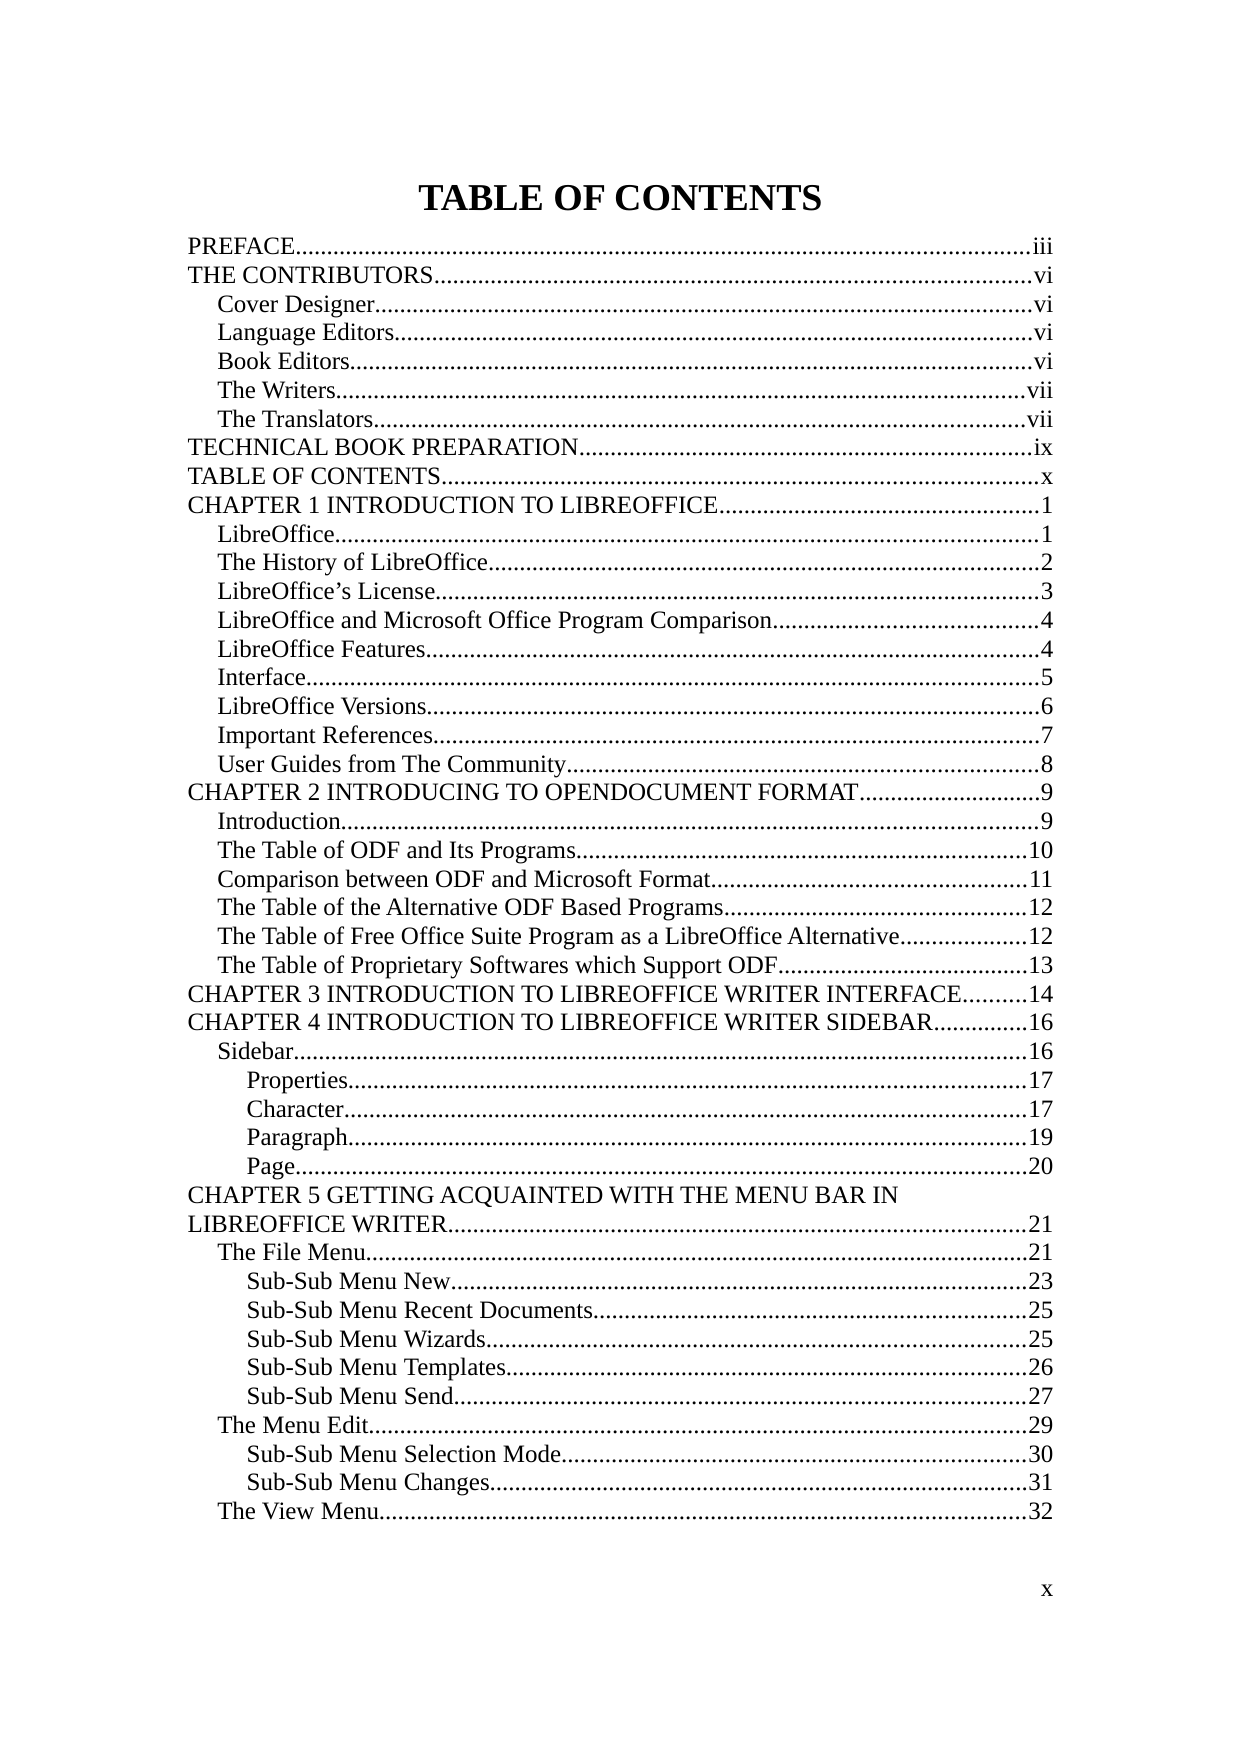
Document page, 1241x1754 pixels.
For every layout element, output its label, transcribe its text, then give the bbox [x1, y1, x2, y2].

text Sub-Sub Menu Send 27 [246, 1381, 1053, 1410]
text The Table of Free Office Suite Program as a LibreOffice Alternative 12 [217, 921, 1053, 950]
text Sub-Sub Menu Selection Mode 30 [246, 1439, 1053, 1467]
text CHAPTER 3 INTRODUCTION TO LIBREOFFICE WRITER INTERFACE 14 [187, 979, 1053, 1007]
text The Writers vii [217, 375, 1053, 404]
text Book Editors vi [217, 346, 1053, 375]
text LibreOffice 1 [217, 519, 1053, 547]
text User Guides from The Community 8 [217, 749, 1053, 777]
text Character 17 [246, 1094, 1053, 1122]
text Important References 7 [217, 720, 1053, 749]
text Language Editors vi [217, 317, 1053, 346]
text Comparison between ODF and Microsoft Format 11 [217, 864, 1053, 892]
subtitle TABLE OF CONTENTS [187, 175, 1053, 219]
text LibreOffice’s License 3 [217, 576, 1053, 605]
text CHAPTER 1 INTRODUCTION TO LIBREOFFICE 1 [187, 490, 1053, 519]
text LibreOffice Versions 6 [217, 691, 1053, 720]
text The Table of the Alternative ODF Based Programs 12 [217, 892, 1053, 921]
text The File Menu 21 [217, 1237, 1053, 1266]
text Interface 5 [217, 662, 1053, 691]
text CHAPTER 5 GETTING ACQUAINTED WITH THE MENU BAR IN LIBREOFFICE WRITER 21 [187, 1180, 1053, 1237]
text The Table of ODF and Its Programs 10 [217, 835, 1053, 864]
text Properties 17 [246, 1065, 1053, 1094]
text Page 20 [246, 1151, 1053, 1180]
text Cover Designer vi [217, 289, 1053, 317]
text LibreOffice Features 4 [217, 634, 1053, 662]
text Introduction 9 [217, 806, 1053, 835]
text The Table of Proprietary Softwares which Support ODF 13 [217, 950, 1053, 979]
text Sub-Sub Menu Changes 31 [246, 1467, 1053, 1496]
text The Menu Edit 29 [217, 1410, 1053, 1439]
text THE CONTRIBUTORS vi [187, 260, 1053, 289]
text TABLE OF CONTENTS x [187, 461, 1053, 490]
text Sub-Sub Menu Recent Documents 25 [246, 1295, 1053, 1324]
text PREFACE iii [187, 231, 1053, 260]
text TECHNICAL BOOK PREPARATION ix [187, 432, 1053, 461]
text Paragraph 19 [246, 1122, 1053, 1151]
text The History of LibreOffice 2 [217, 547, 1053, 576]
text The Translators vii [217, 404, 1053, 432]
text Sidebar 16 [217, 1036, 1053, 1065]
text CHAPTER 4 INTRODUCTION TO LIBREOFFICE WRITER SIDEBAR 16 [187, 1007, 1053, 1036]
text CHAPTER 2 INTRODUCING TO OPENDOCUMENT FORMAT 9 [187, 777, 1053, 806]
text Sub-Sub Menu New 23 [246, 1266, 1053, 1295]
text Sub-Sub Menu Wizards 25 [246, 1324, 1053, 1352]
text Sub-Sub Menu Templates 26 [246, 1352, 1053, 1381]
text The View Menu 32 [217, 1496, 1053, 1525]
text LibreOffice and Microsoft Office Program Comparison 4 [217, 605, 1053, 634]
